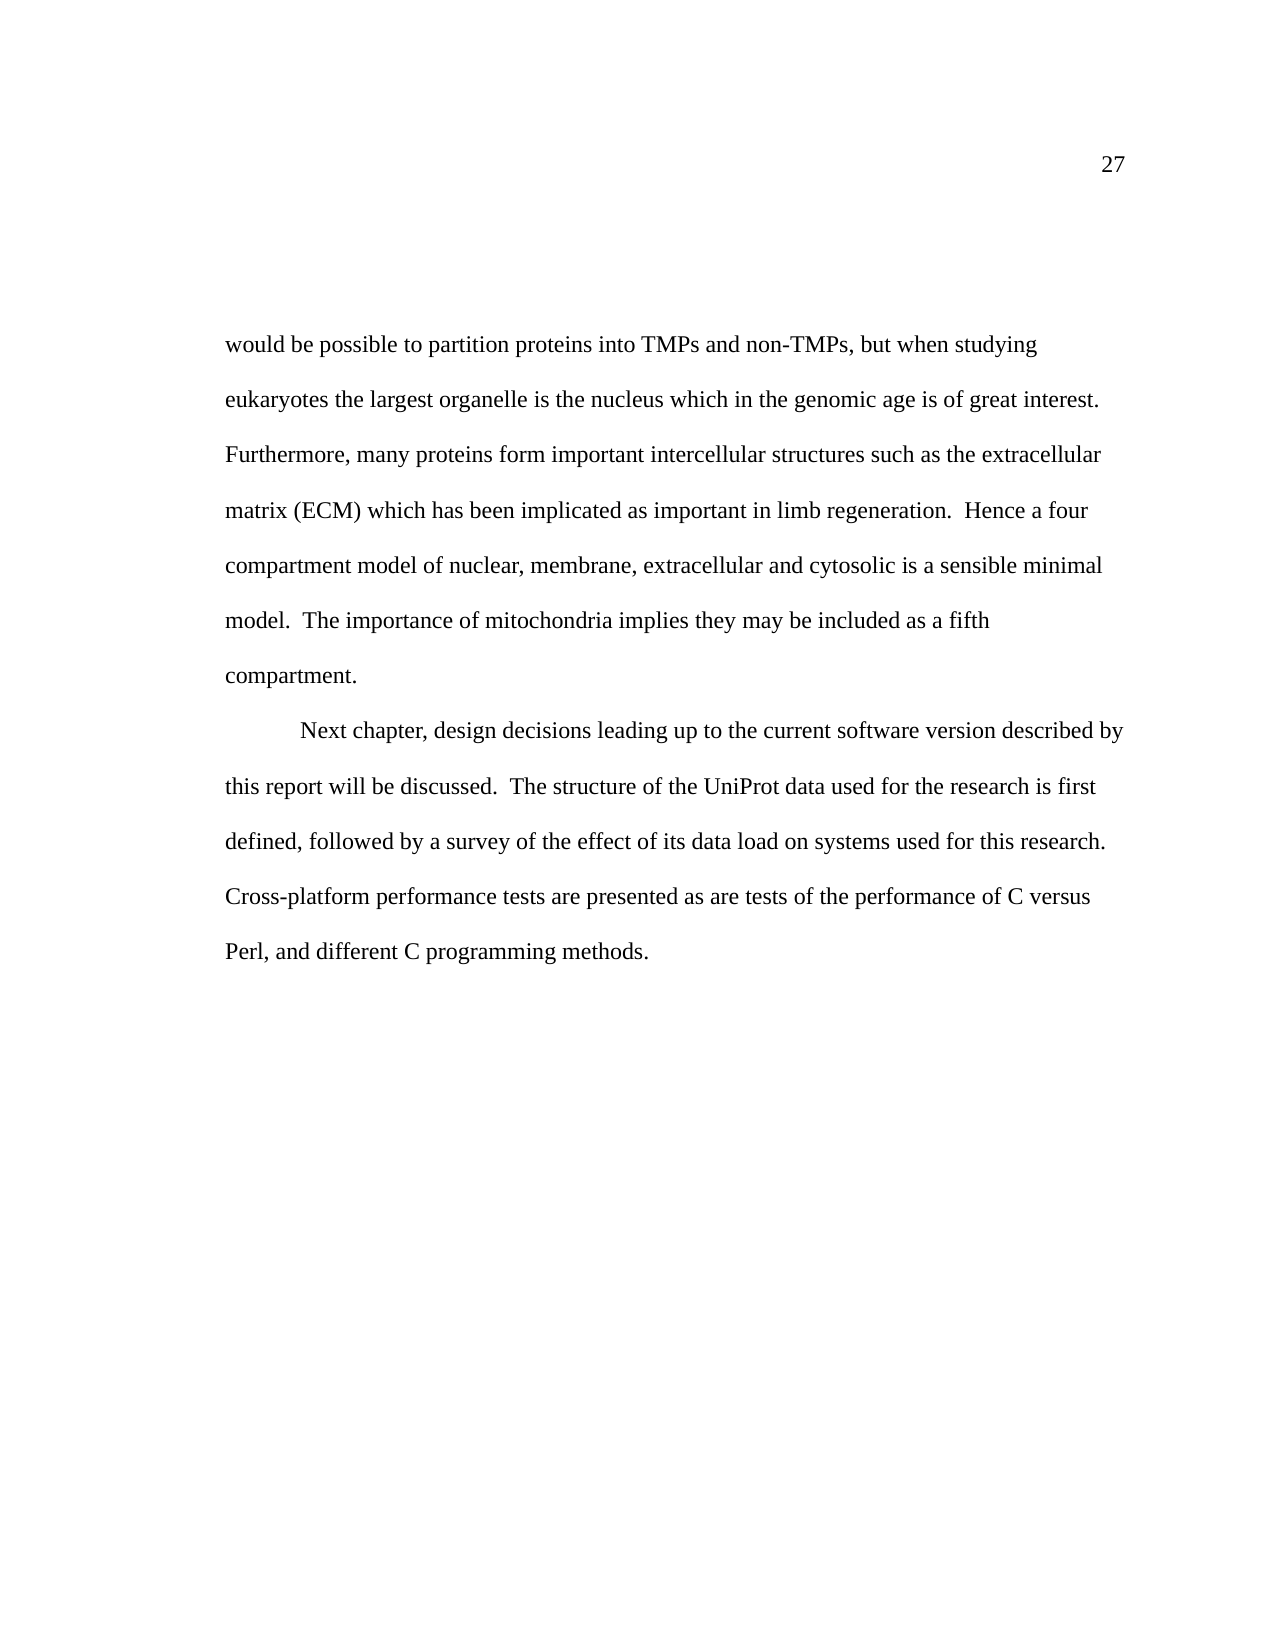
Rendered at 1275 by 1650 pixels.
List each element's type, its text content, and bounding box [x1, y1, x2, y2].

text Next chapter, design decisions leading up to the current software version described by this report will be discussed. The structure of the UniProt data used for the research is first defined, followed by a survey of the effect of its data load on systems used for this research. Cross-platform performance tests are presented as are tests of the performance of C versus Perl, and different C programming methods. [225, 716, 1125, 965]
text would be possible to partition proteins into TMPs and non-TMPs, but when studying eukaryotes the largest organelle is the nucleus which in the genomic age is of great interest. Furthermore, many proteins form important intercellular structures such as the extracellular matrix (ECM) which has been implicated as important in limb regeneration. Hence a four compartment model of nuclear, membrane, extracellular and cytosolic is a sensible minimal model. The importance of mitochondria implies they may be included as a fifth compartment. [225, 330, 1125, 689]
